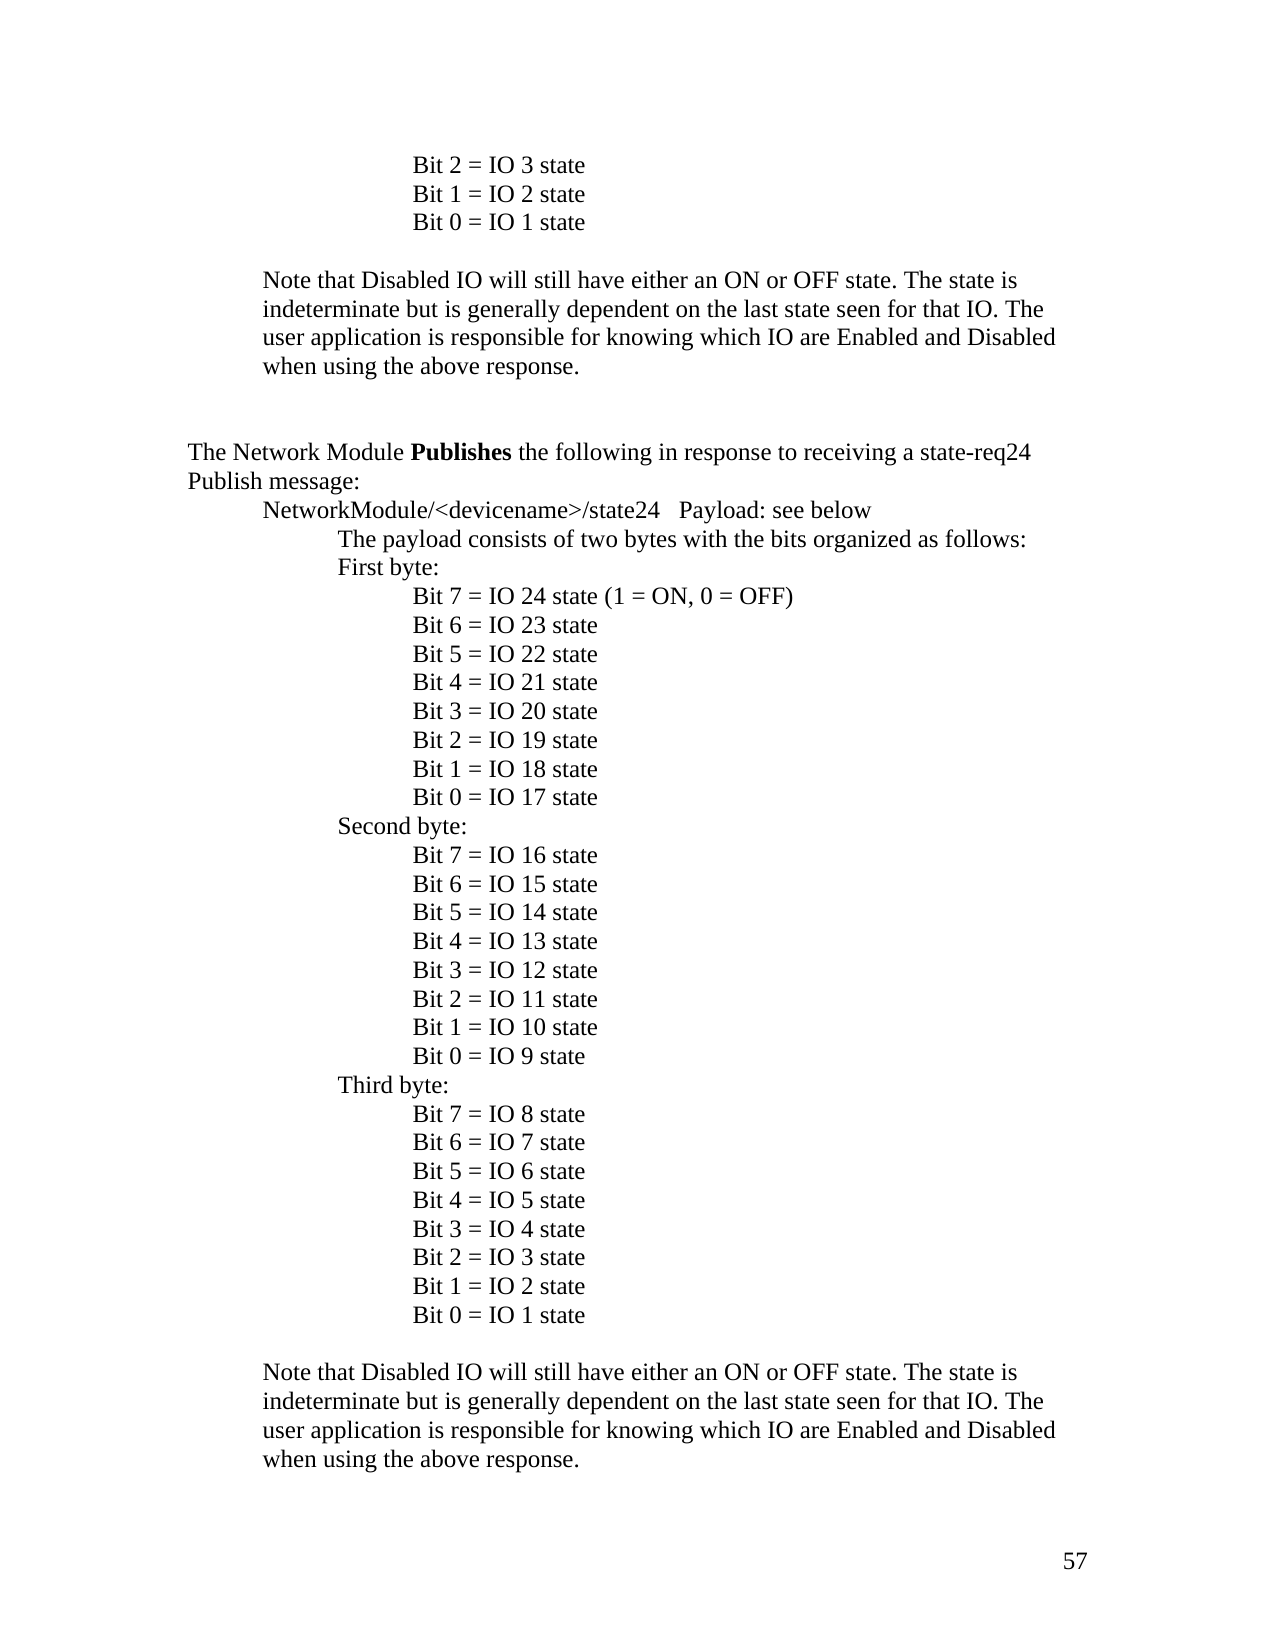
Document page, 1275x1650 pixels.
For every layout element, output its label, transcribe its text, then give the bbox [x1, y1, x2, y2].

text Bit 6 = IO 7 state [412, 1127, 1087, 1156]
text Bit 4 = IO 21 state [412, 667, 1087, 696]
text Bit 5 = IO 6 state [412, 1156, 1087, 1185]
text Bit 0 = IO 17 state [412, 782, 1087, 811]
text Bit 5 = IO 22 state [412, 639, 1087, 667]
text Bit 3 = IO 20 state [412, 696, 1087, 725]
text Bit 3 = IO 12 state [412, 955, 1087, 984]
text Bit 7 = IO 8 state [412, 1099, 1087, 1127]
text Bit 2 = IO 19 state [412, 725, 1087, 754]
text First byte: [337, 552, 1087, 581]
text Bit 4 = IO 13 state [412, 926, 1087, 955]
text Bit 6 = IO 23 state [412, 610, 1087, 639]
text Bit 1 = IO 2 state [412, 1271, 1087, 1300]
text The Network Module Publishes the following in response to receiving a state-req24 [187, 437, 1087, 466]
text Second byte: [337, 811, 1087, 840]
text Bit 4 = IO 5 state [412, 1185, 1087, 1214]
text The payload consists of two bytes with the bits organized as follows: [337, 524, 1087, 552]
text Bit 1 = IO 10 state [412, 1012, 1087, 1041]
text Bit 3 = IO 4 state [412, 1214, 1087, 1242]
text NetworkModule/<devicename>/state24 Payload: see below [262, 495, 1087, 524]
text Bit 2 = IO 3 state [412, 1242, 1087, 1271]
text Bit 2 = IO 11 state [412, 984, 1087, 1012]
text Bit 0 = IO 1 state [412, 207, 1087, 236]
text Bit 7 = IO 24 state (1 = ON, 0 = OFF) [412, 581, 1087, 610]
text Bit 5 = IO 14 state [412, 897, 1087, 926]
text Note that Disabled IO will still have either an ON or OFF state. The state is indeterminate but is generally dependent on the last state seen for that IO. The user application is responsible for knowing which IO are Enabled and Disabled when using the above response. [262, 1357, 1087, 1472]
text Note that Disabled IO will still have either an ON or OFF state. The state is indeterminate but is generally dependent on the last state seen for that IO. The user application is responsible for knowing which IO are Enabled and Disabled when using the above response. [262, 265, 1087, 380]
text Bit 6 = IO 15 state [412, 869, 1087, 897]
text Bit 0 = IO 9 state [412, 1041, 1087, 1070]
text Bit 2 = IO 3 state [412, 150, 1087, 179]
text Bit 0 = IO 1 state [412, 1300, 1087, 1329]
text Third byte: [337, 1070, 1087, 1099]
text Bit 1 = IO 2 state [412, 179, 1087, 207]
text Bit 1 = IO 18 state [412, 754, 1087, 782]
text Bit 7 = IO 16 state [412, 840, 1087, 869]
text Publish message: [187, 466, 1087, 495]
